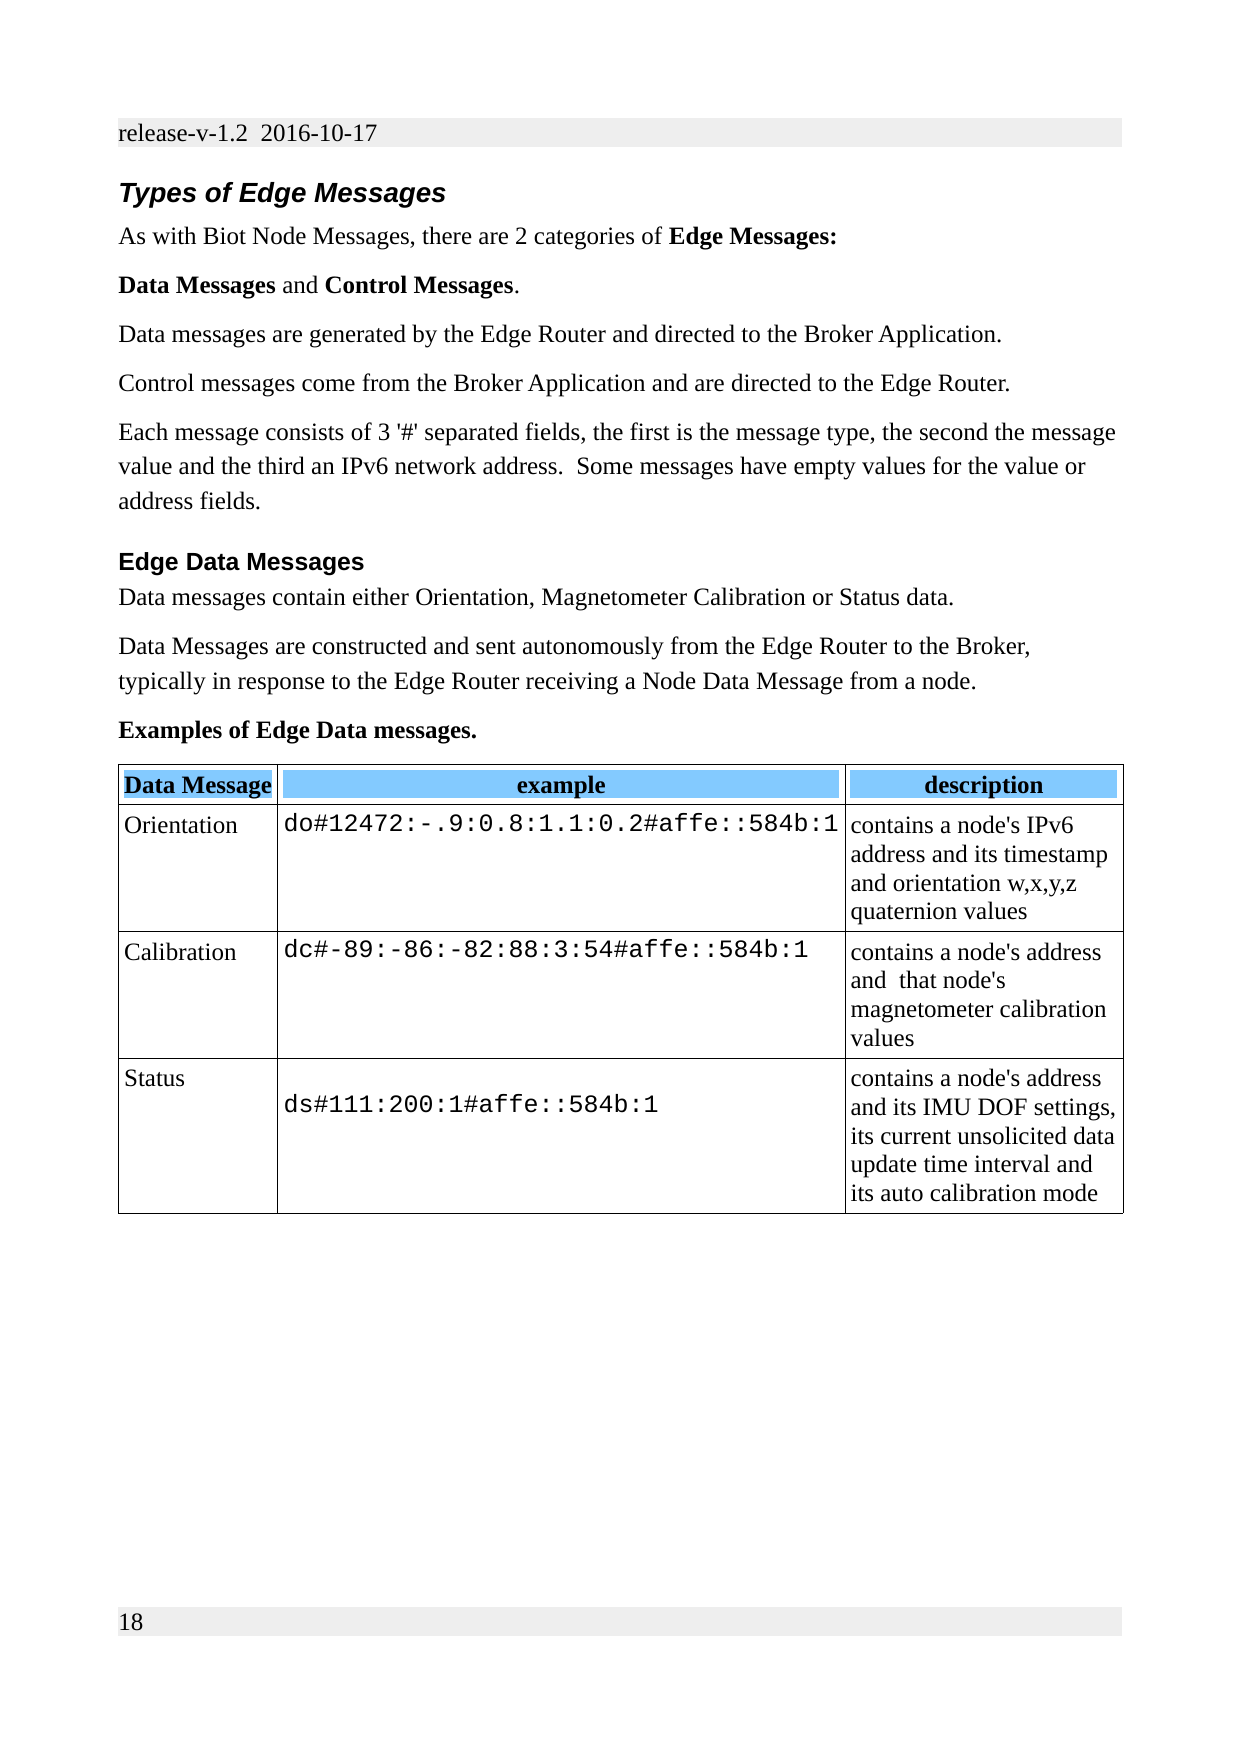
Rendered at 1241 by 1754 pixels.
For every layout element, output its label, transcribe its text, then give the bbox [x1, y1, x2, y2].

table_cell Calibration [119, 932, 277, 1057]
table_cell do#12472:-.9:0.8:1.1:0.2#affe::584b:1 [278, 805, 845, 931]
table_cell contains a node's address and that node's magnetometer calibration values [846, 932, 1123, 1057]
table_cell contains a node's IPv6 address and its timestamp and orientation w,x,y,z quaternion values [846, 805, 1123, 931]
text Data messages are generated by the Edge Router and directed to the Broker Application. [118, 319, 1122, 348]
subtitle Edge Data Messages [118, 547, 1122, 576]
table_cell dc#-89:-86:-82:88:3:54#affe::584b:1 [278, 932, 845, 1057]
table_cell ds#111:200:1#affe::584b:1 [278, 1059, 845, 1213]
text Control messages come from the Broker Application and are directed to the Edge Router. [118, 368, 1122, 397]
text As with Biot Node Messages, there are 2 categories of Edge Messages: [118, 221, 1122, 249]
subtitle Types of Edge Messages [118, 176, 1122, 208]
table_header Data Message [119, 765, 277, 804]
table_header example [278, 765, 845, 804]
text Examples of Edge Data messages. [118, 715, 1122, 744]
text Data Messages and Control Messages. [118, 270, 1122, 298]
table_cell contains a node's address and its IMU DOF settings, its current unsolicited data update time interval and its auto calibration mode [846, 1059, 1123, 1213]
text Data messages contain either Orientation, Magnetometer Calibration or Status data. [118, 582, 1122, 611]
table_cell Orientation [119, 805, 277, 931]
table_cell Status [119, 1059, 277, 1213]
text Each message consists of 3 '#' separated fields, the first is the message type, the second the message value and the third an IPv6 network address. Some messages have empty values for the value or address fields. [118, 417, 1122, 515]
text Data Messages are constructed and sent autonomously from the Edge Router to the Broker, typically in response to the Edge Router receiving a Node Data Message from a node. [118, 631, 1122, 694]
table_header description [846, 765, 1123, 804]
